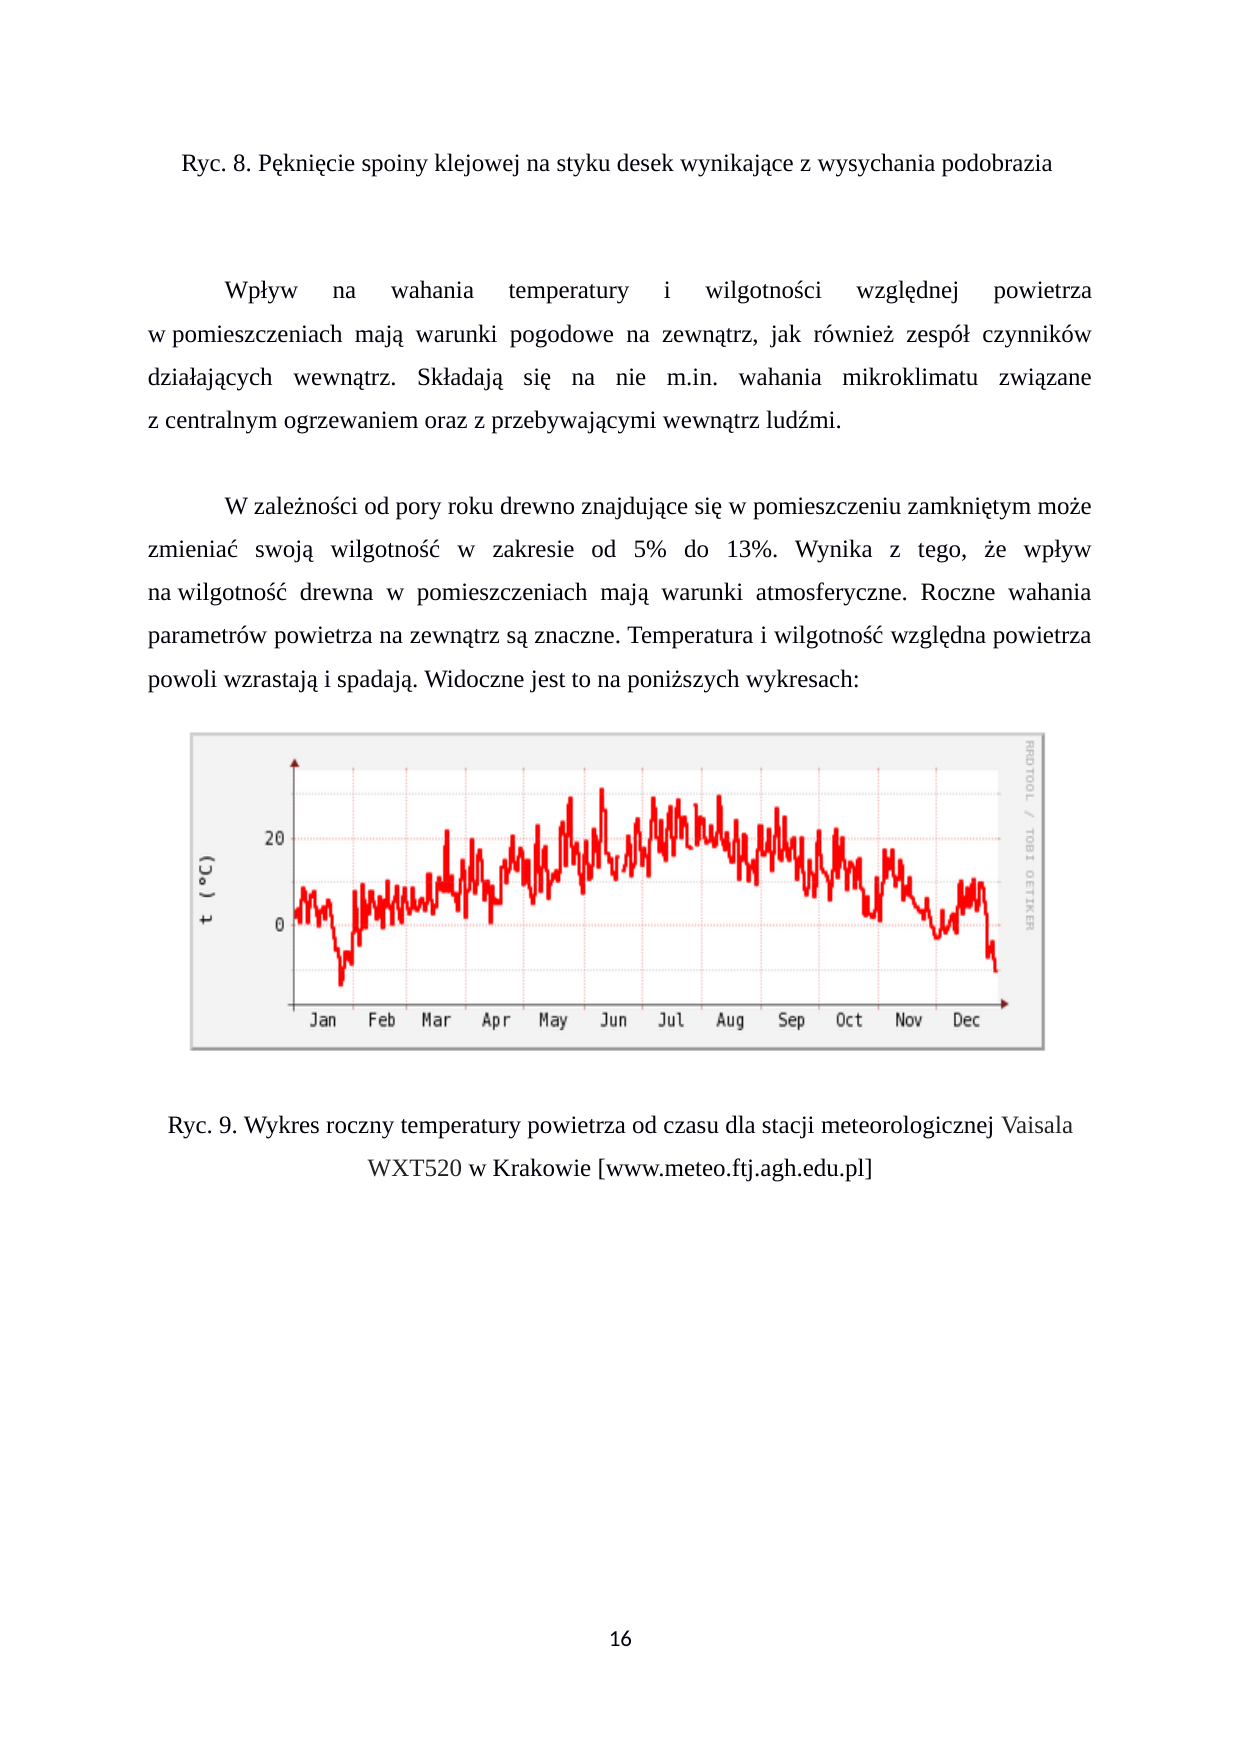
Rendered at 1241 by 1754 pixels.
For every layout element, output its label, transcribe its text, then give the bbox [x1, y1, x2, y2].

text Ryc. 8. Pęknięcie spoiny klejowej na styku desek wynikające z wysychania podobrazia [148, 148, 1093, 176]
text W zależności od pory roku drewno znajdujące się w pomieszczeniu zamkniętym może zmieniać swoją wilgotność w zakresie od 5% do 13%. Wynika z tego, że wpływ na wilgotność drewna w pomieszczeniach mają warunki atmosferyczne. Roczne wahania parametrów powietrza na zewnątrz są znaczne. Temperatura i wilgotność względna powietrza powoli wzrastają i spadają. Widoczne jest to na poniższych wykresach: [148, 491, 1093, 692]
text Wpływ na wahania temperatury i wilgotności względnej powietrza w pomieszczeniach mają warunki pogodowe na zewnątrz, jak również zespół czynników działających wewnątrz. Składają się na nie m.in. wahania mikroklimatu związane z centralnym ogrzewaniem oraz z przebywającymi wewnątrz ludźmi. [148, 276, 1093, 434]
text Ryc. 9. Wykres roczny temperatury powietrza od czasu dla stacji meteorologicznej Vaisala WXT520 w Krakowie [www.meteo.ftj.agh.edu.pl] [148, 1110, 1093, 1182]
picture [173, 706, 1067, 1076]
